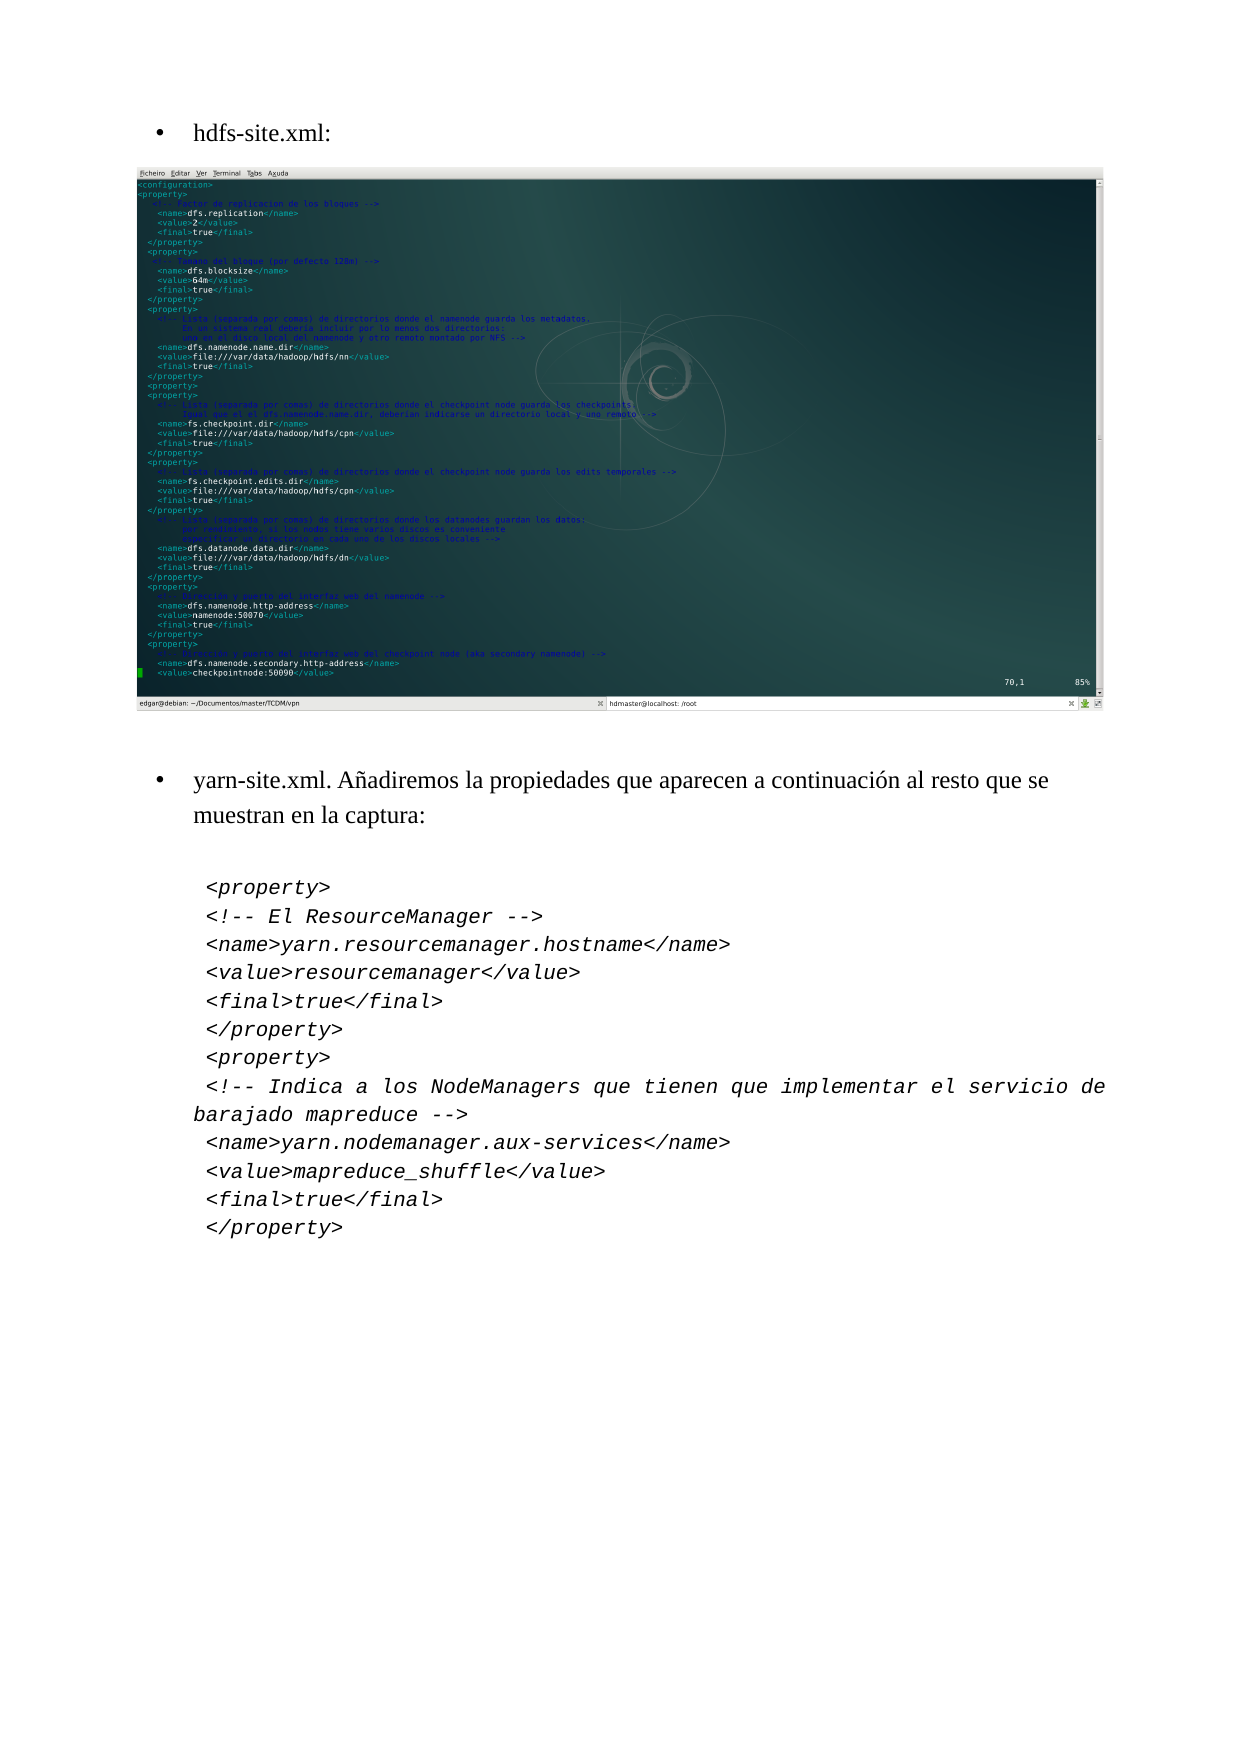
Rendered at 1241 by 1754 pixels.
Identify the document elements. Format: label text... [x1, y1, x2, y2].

list hdfs-site.xml: [156, 118, 1122, 147]
list yarn-site.xml. Añadiremos la propiedades que aparecen a continuación al resto que se muestran en la captura: [156, 766, 1122, 829]
picture [136, 167, 1104, 711]
list <property> <!-- El ResourceManager --> <name>yarn.resourcemanager.hostname</name> <value>resourcemanager</value> <final>true</final> </property> <property> <!-- Indica a los NodeManagers que tienen que implementar el servicio de barajado mapreduce --> <name>yarn.nodemanager.aux-services</name> <value>mapreduce_shuffle</value> <final>true</final> </property> [156, 849, 1122, 1241]
